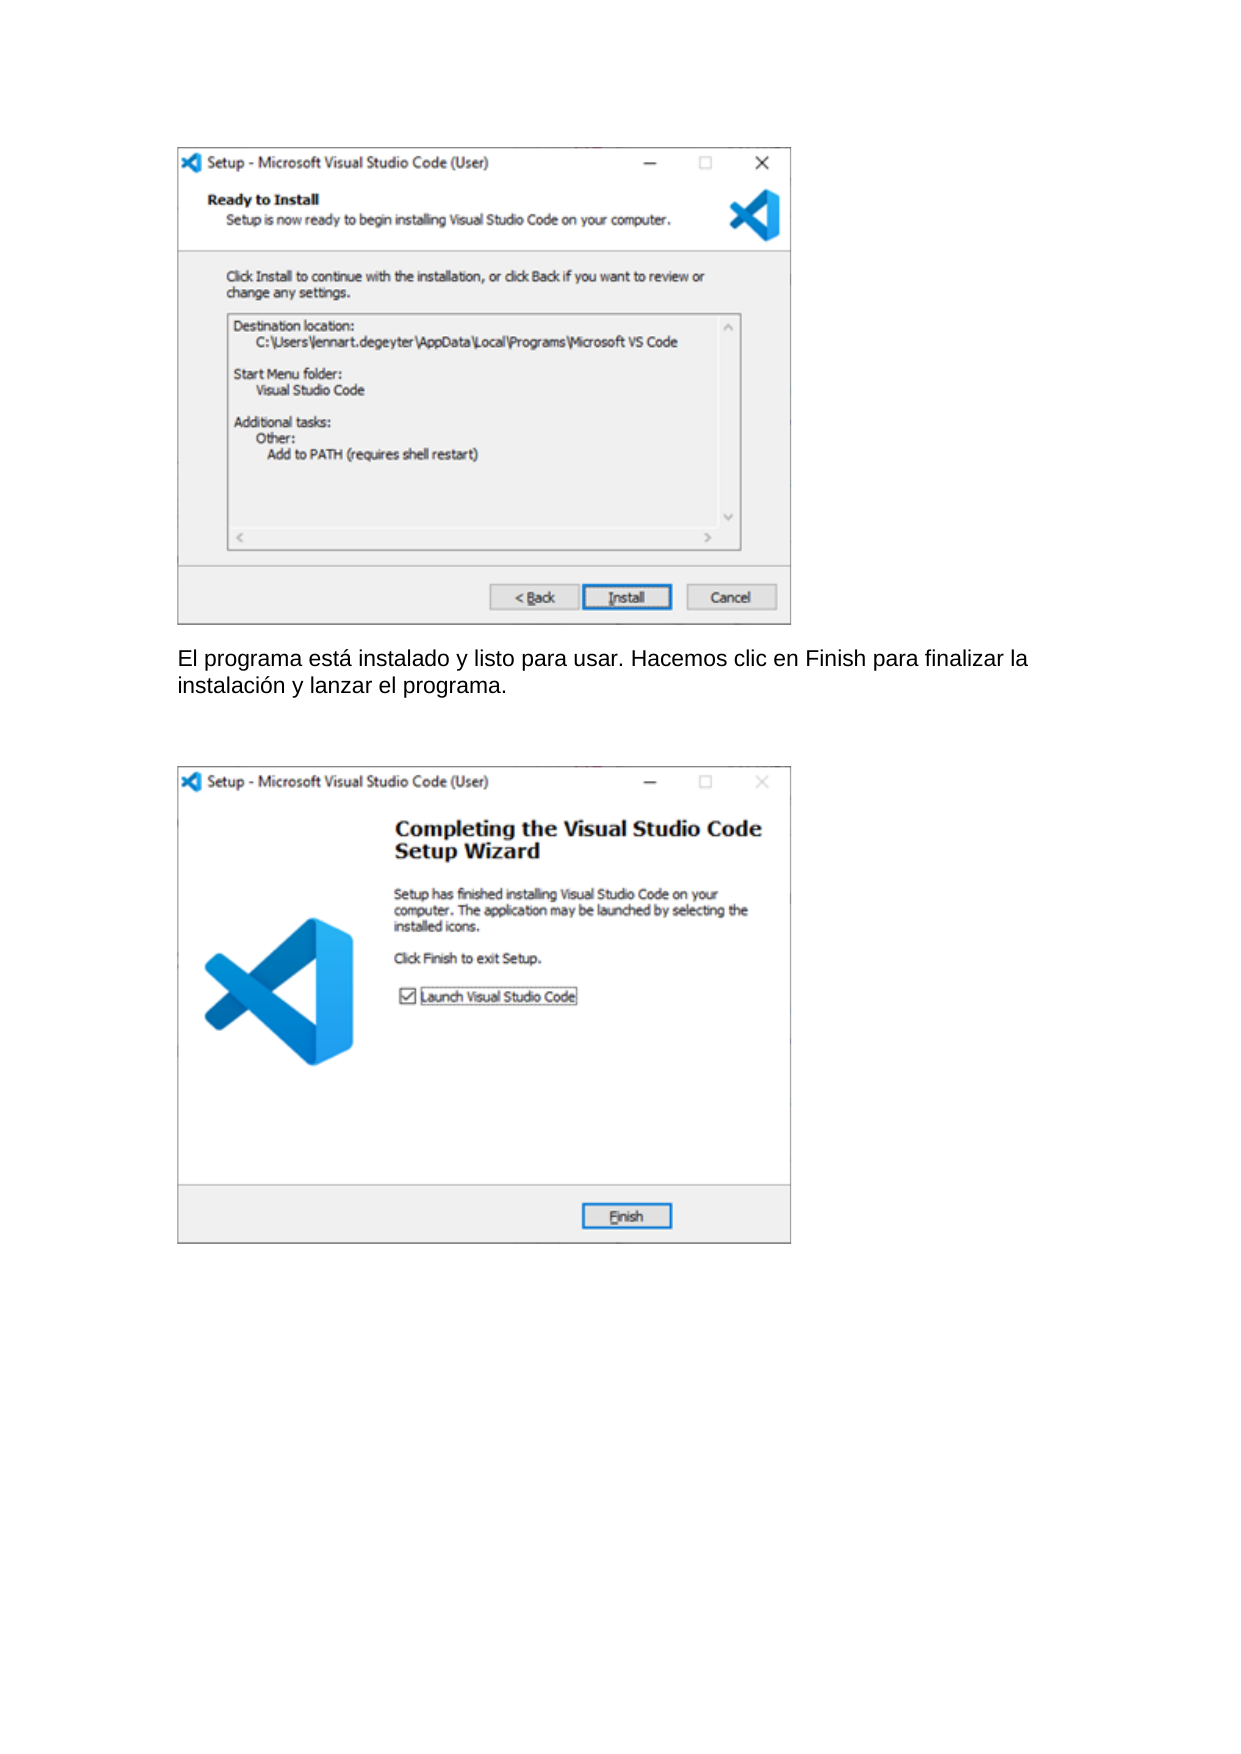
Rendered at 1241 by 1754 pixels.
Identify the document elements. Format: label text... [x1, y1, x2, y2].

text El programa está instalado y listo para usar. Hacemos clic en Finish para finalizar la instalación y lanzar el programa. [177, 645, 1063, 698]
